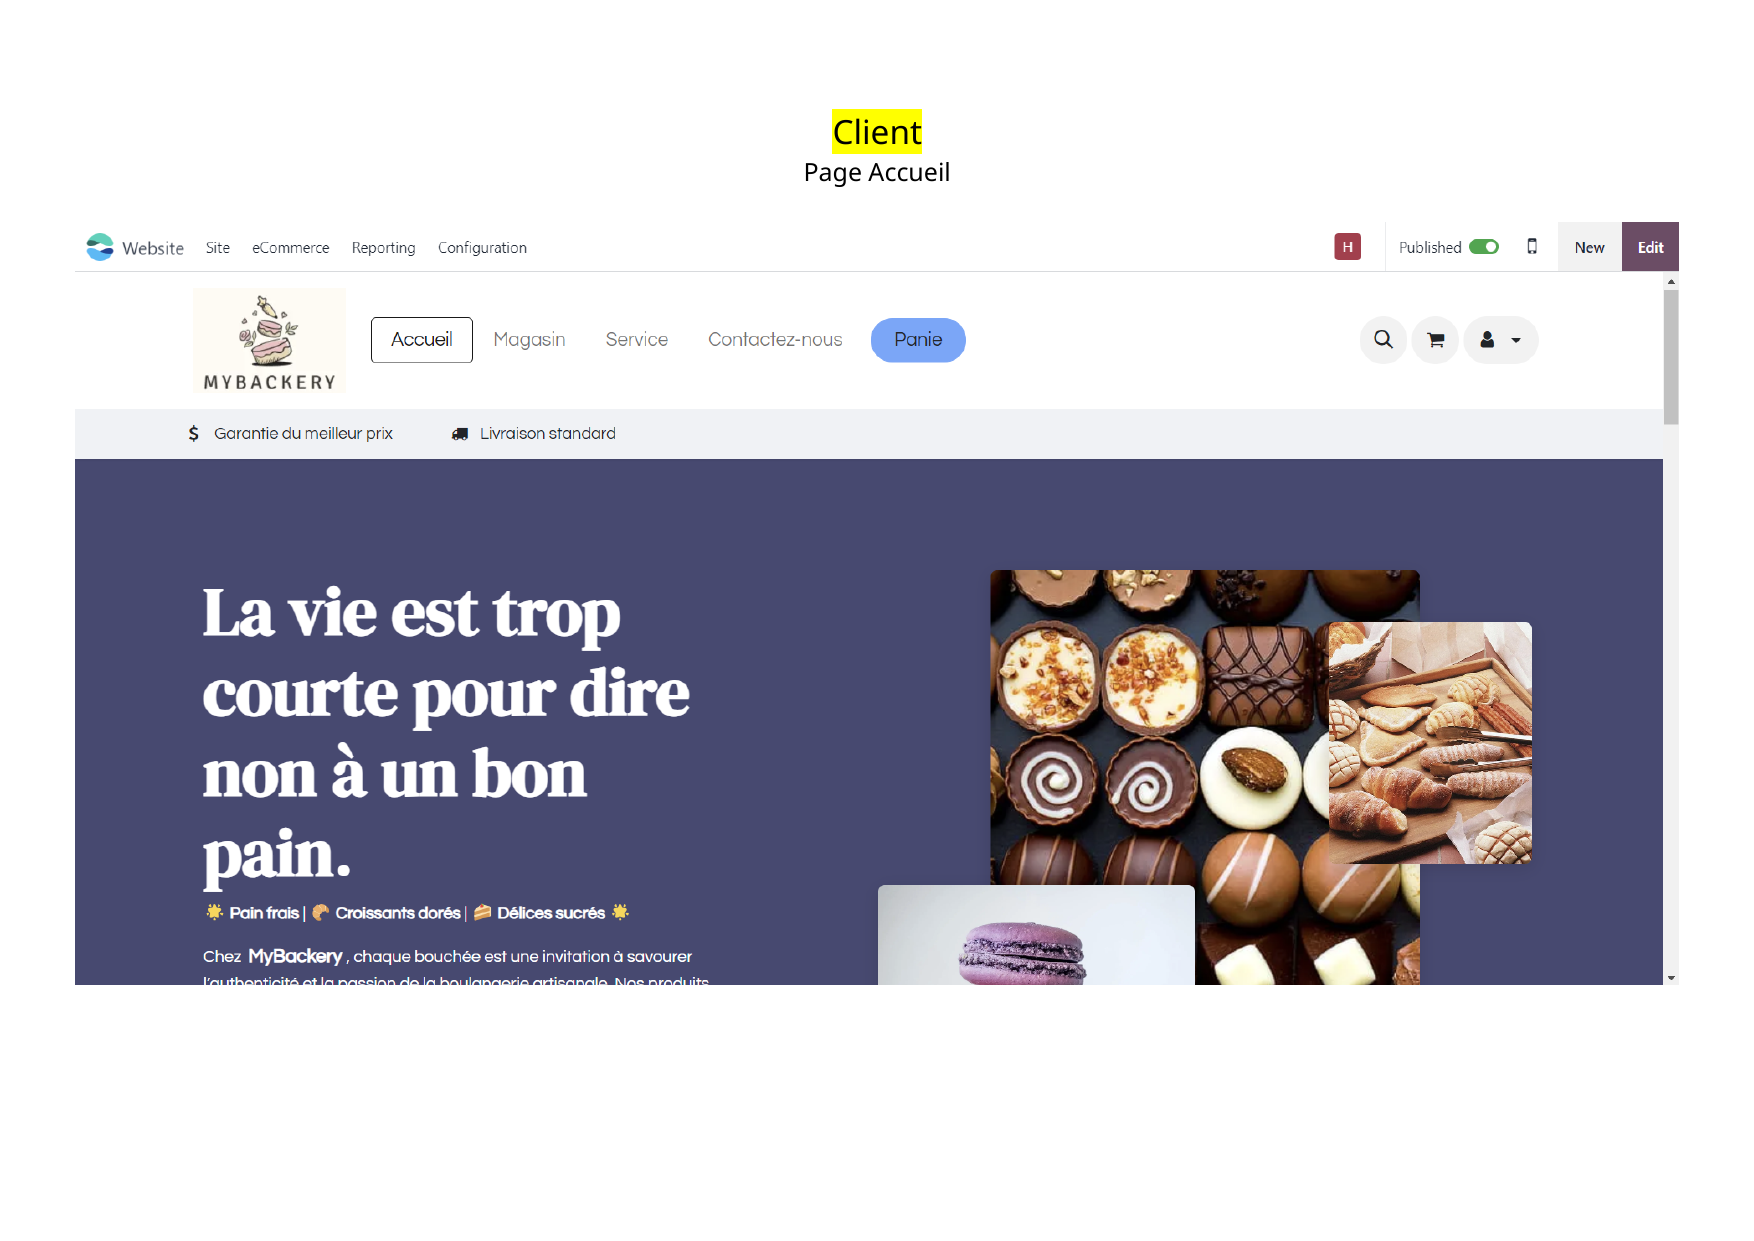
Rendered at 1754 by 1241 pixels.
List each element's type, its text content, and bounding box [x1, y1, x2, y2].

text Client [75, 109, 1679, 154]
text Page Accueil [75, 154, 1679, 188]
